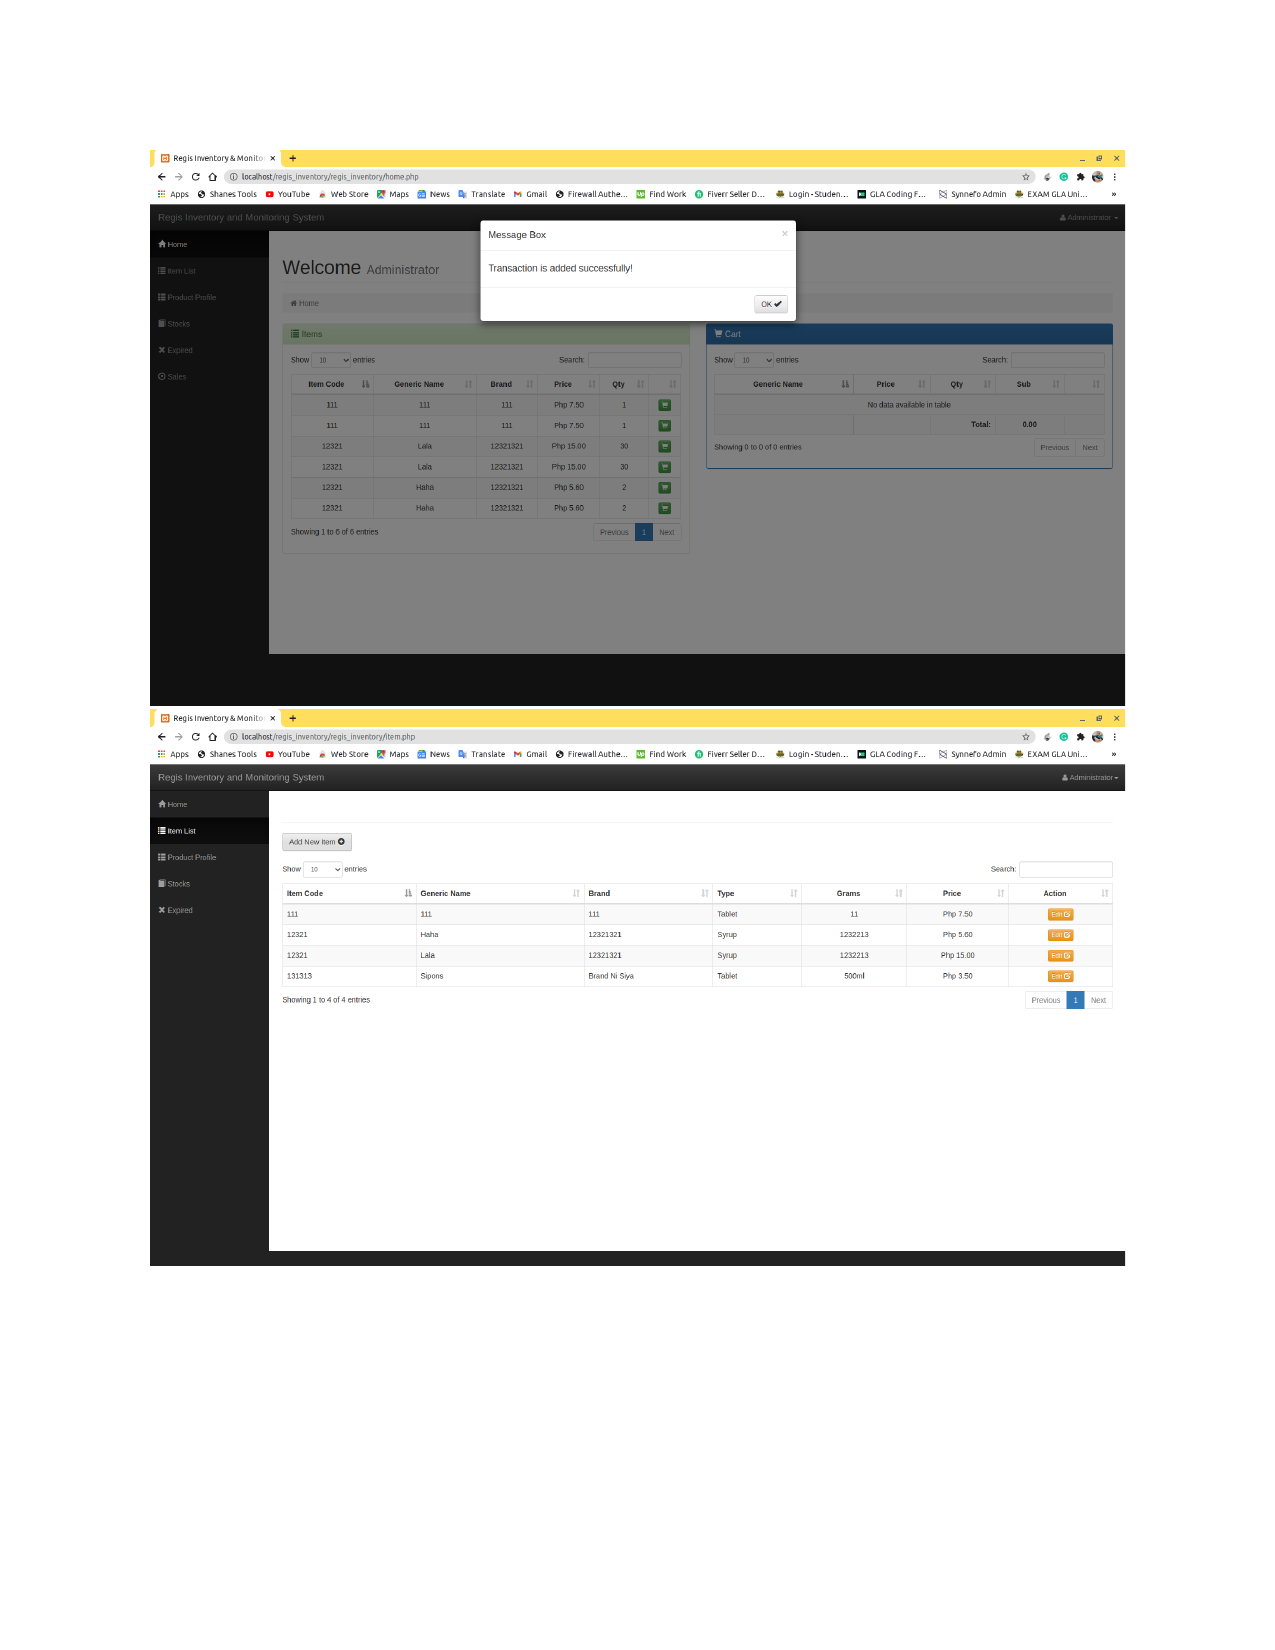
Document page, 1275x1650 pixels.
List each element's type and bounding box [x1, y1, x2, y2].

picture [150, 709, 1125, 1266]
picture [150, 150, 1125, 706]
